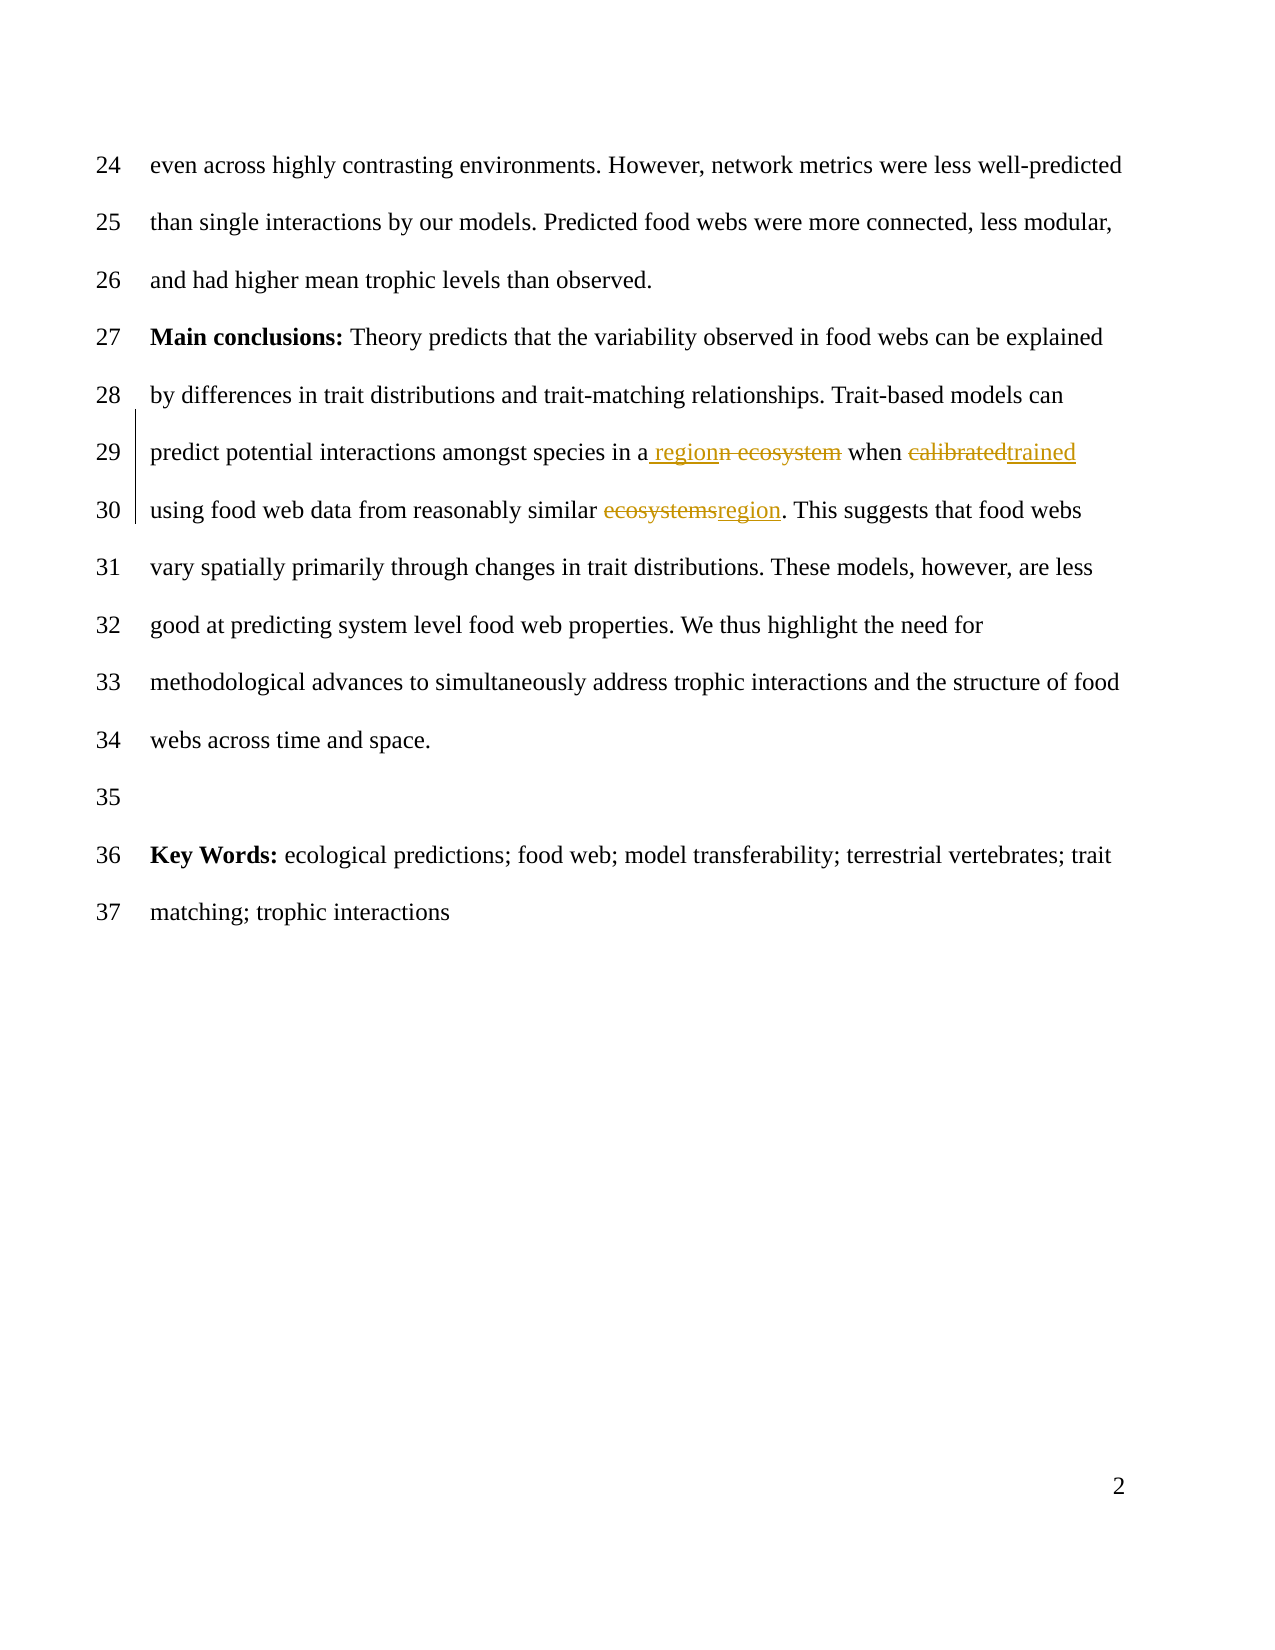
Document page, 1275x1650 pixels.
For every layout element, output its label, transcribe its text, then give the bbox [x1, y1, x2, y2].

text Main conclusions: Theory predicts that the variability observed in food webs can be explained by differences in trait distributions and trait-matching relationships. Trait-based models can predict potential interactions amongst species in a region when trained using food web data from reasonably similar region. This suggests that food webs vary spatially primarily through changes in trait distributions. These models, however, are less good at predicting system level food web properties. We thus highlight the need for methodological advances to simultaneously address trophic interactions and the structure of food webs across time and space. [150, 322, 1125, 754]
text even across highly contrasting environments. However, network metrics were less well-predicted than single interactions by our models. Predicted food webs were more connected, less modular, and had higher mean trophic levels than observed. [150, 150, 1125, 294]
text Key Words: ecological predictions; food web; model transferability; terrestrial vertebrates; trait matching; trophic interactions [150, 840, 1125, 926]
